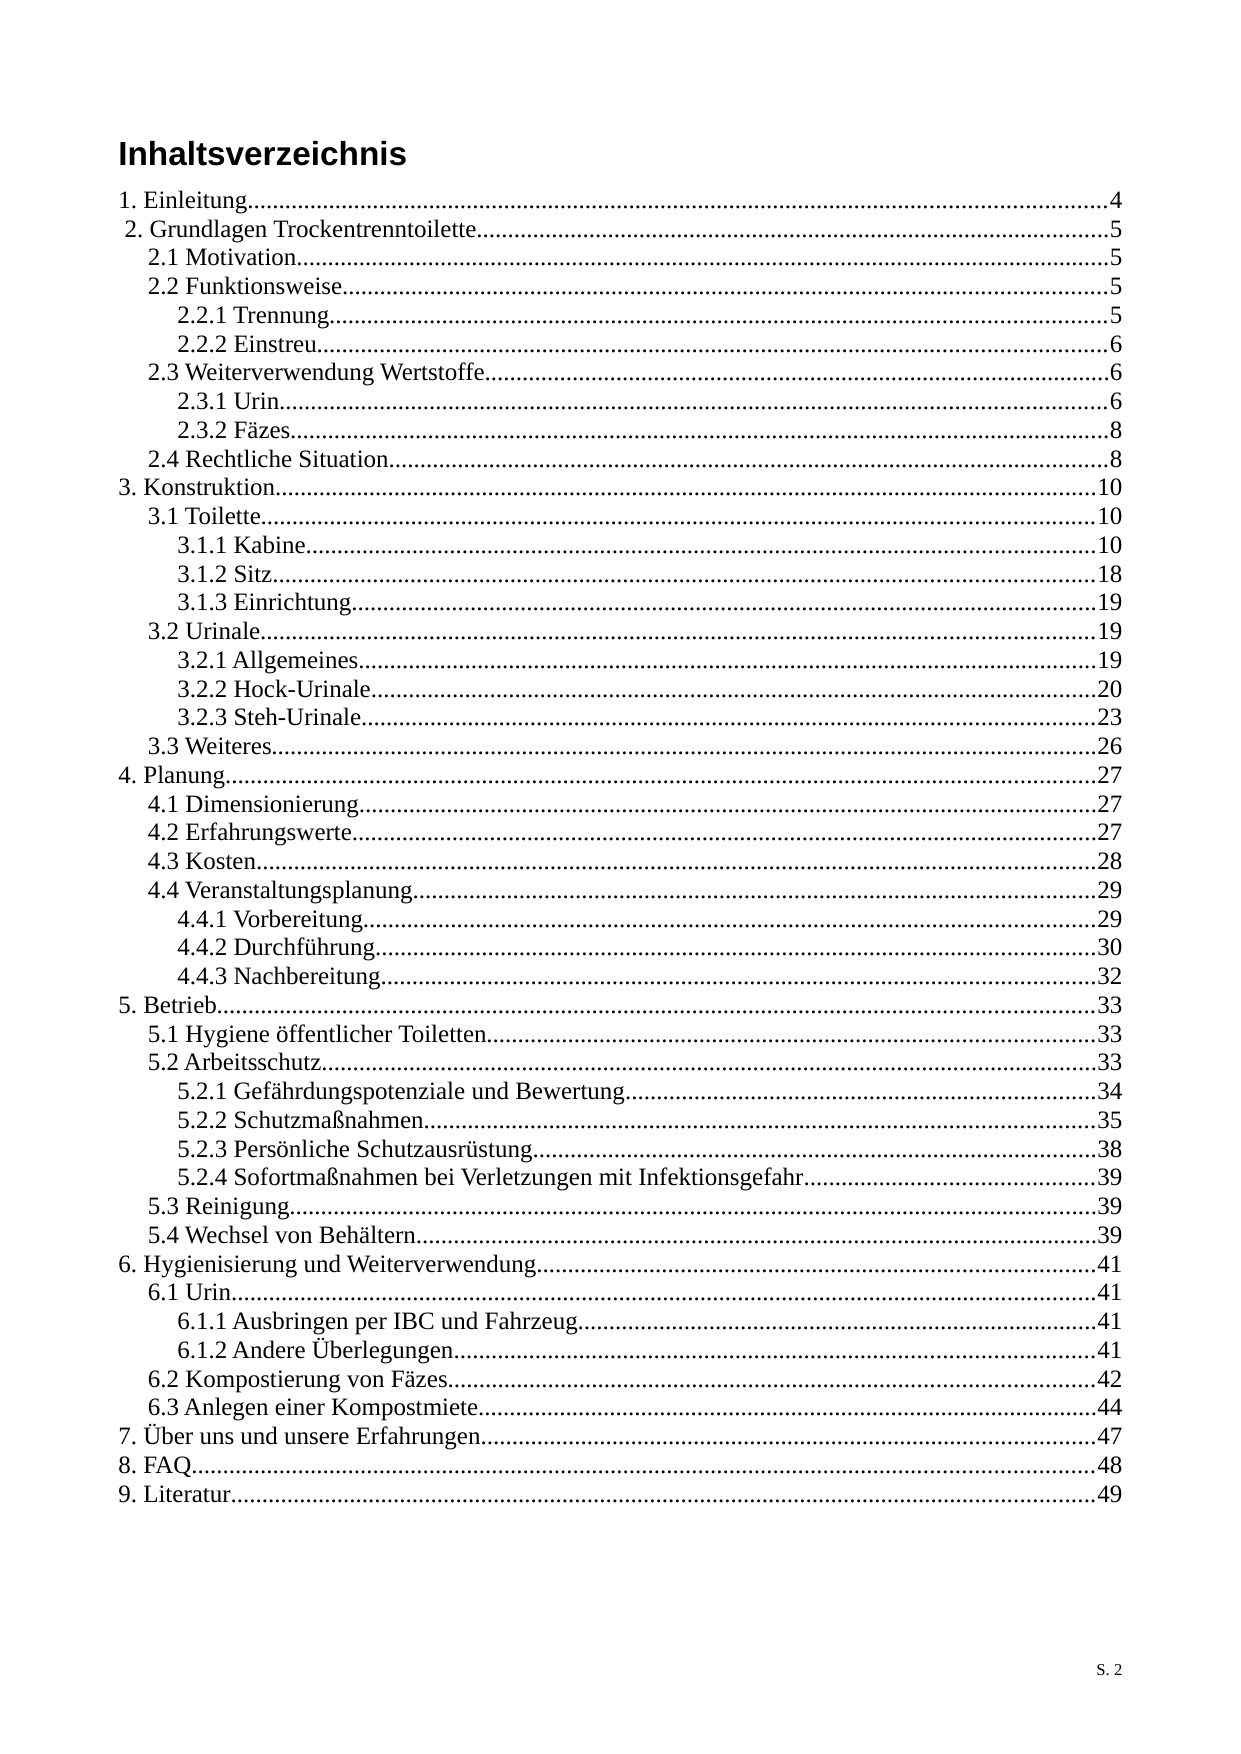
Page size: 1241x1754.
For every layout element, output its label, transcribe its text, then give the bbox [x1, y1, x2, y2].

text 4.1 Dimensionierung 27 [148, 789, 1122, 817]
text 6.1 Urin 41 [148, 1277, 1122, 1306]
text 3.2.1 Allgemeines 19 [177, 645, 1122, 674]
text 4.4 Veranstaltungsplanung 29 [148, 875, 1122, 904]
text 3.1 Toilette 10 [148, 501, 1122, 530]
text 1. Einleitung 4 [118, 185, 1122, 214]
text 5.4 Wechsel von Behältern 39 [148, 1220, 1122, 1249]
text 8. FAQ 48 [118, 1450, 1122, 1479]
text 5.2.2 Schutzmaßnahmen 35 [177, 1105, 1122, 1134]
text 5.2.4 Sofortmaßnahmen bei Verletzungen mit Infektionsgefahr 39 [177, 1162, 1122, 1191]
text 6.1.2 Andere Überlegungen 41 [177, 1335, 1122, 1364]
text 2.2.2 Einstreu 6 [177, 329, 1122, 357]
text 4.2 Erfahrungswerte 27 [148, 817, 1122, 846]
text 3.3 Weiteres 26 [148, 731, 1122, 760]
text 5. Betrieb 33 [118, 990, 1122, 1019]
text 3.2.2 Hock-Urinale 20 [177, 674, 1122, 702]
text 2.2 Funktionsweise 5 [148, 271, 1122, 300]
text 5.1 Hygiene öffentlicher Toiletten 33 [148, 1019, 1122, 1047]
text 6.2 Kompostierung von Fäzes 42 [148, 1364, 1122, 1392]
text 5.2 Arbeitsschutz 33 [148, 1047, 1122, 1076]
text 4. Planung 27 [118, 760, 1122, 789]
text 6.1.1 Ausbringen per IBC und Fahrzeug 41 [177, 1306, 1122, 1335]
text 6.3 Anlegen einer Kompostmiete 44 [148, 1392, 1122, 1421]
text 5.3 Reinigung 39 [148, 1191, 1122, 1220]
text 3.1.3 Einrichtung 19 [177, 587, 1122, 616]
text 3. Konstruktion 10 [118, 472, 1122, 501]
text 4.4.3 Nachbereitung 32 [177, 961, 1122, 990]
text 3.2.3 Steh-Urinale 23 [177, 702, 1122, 731]
subtitle Inhaltsverzeichnis [118, 134, 1122, 172]
text 3.1.1 Kabine 10 [177, 530, 1122, 559]
text 2.3.1 Urin 6 [177, 386, 1122, 415]
text 4.4.1 Vorbereitung 29 [177, 904, 1122, 932]
text 7. Über uns und unsere Erfahrungen 47 [118, 1421, 1122, 1450]
text 3.1.2 Sitz 18 [177, 559, 1122, 587]
text 9. Literatur 49 [118, 1479, 1122, 1507]
text 2.1 Motivation 5 [148, 242, 1122, 271]
text 4.3 Kosten 28 [148, 846, 1122, 875]
text 2.4 Rechtliche Situation 8 [148, 444, 1122, 472]
text 6. Hygienisierung und Weiterverwendung 41 [118, 1249, 1122, 1277]
text 2. Grundlagen Trockentrenntoilette 5 [118, 214, 1122, 242]
text 5.2.1 Gefährdungspotenziale und Bewertung 34 [177, 1076, 1122, 1105]
text 2.3.2 Fäzes 8 [177, 415, 1122, 444]
text 2.2.1 Trennung 5 [177, 300, 1122, 329]
text 3.2 Urinale 19 [148, 616, 1122, 645]
text 2.3 Weiterverwendung Wertstoffe 6 [148, 357, 1122, 386]
text 4.4.2 Durchführung 30 [177, 932, 1122, 961]
text 5.2.3 Persönliche Schutzausrüstung 38 [177, 1134, 1122, 1162]
